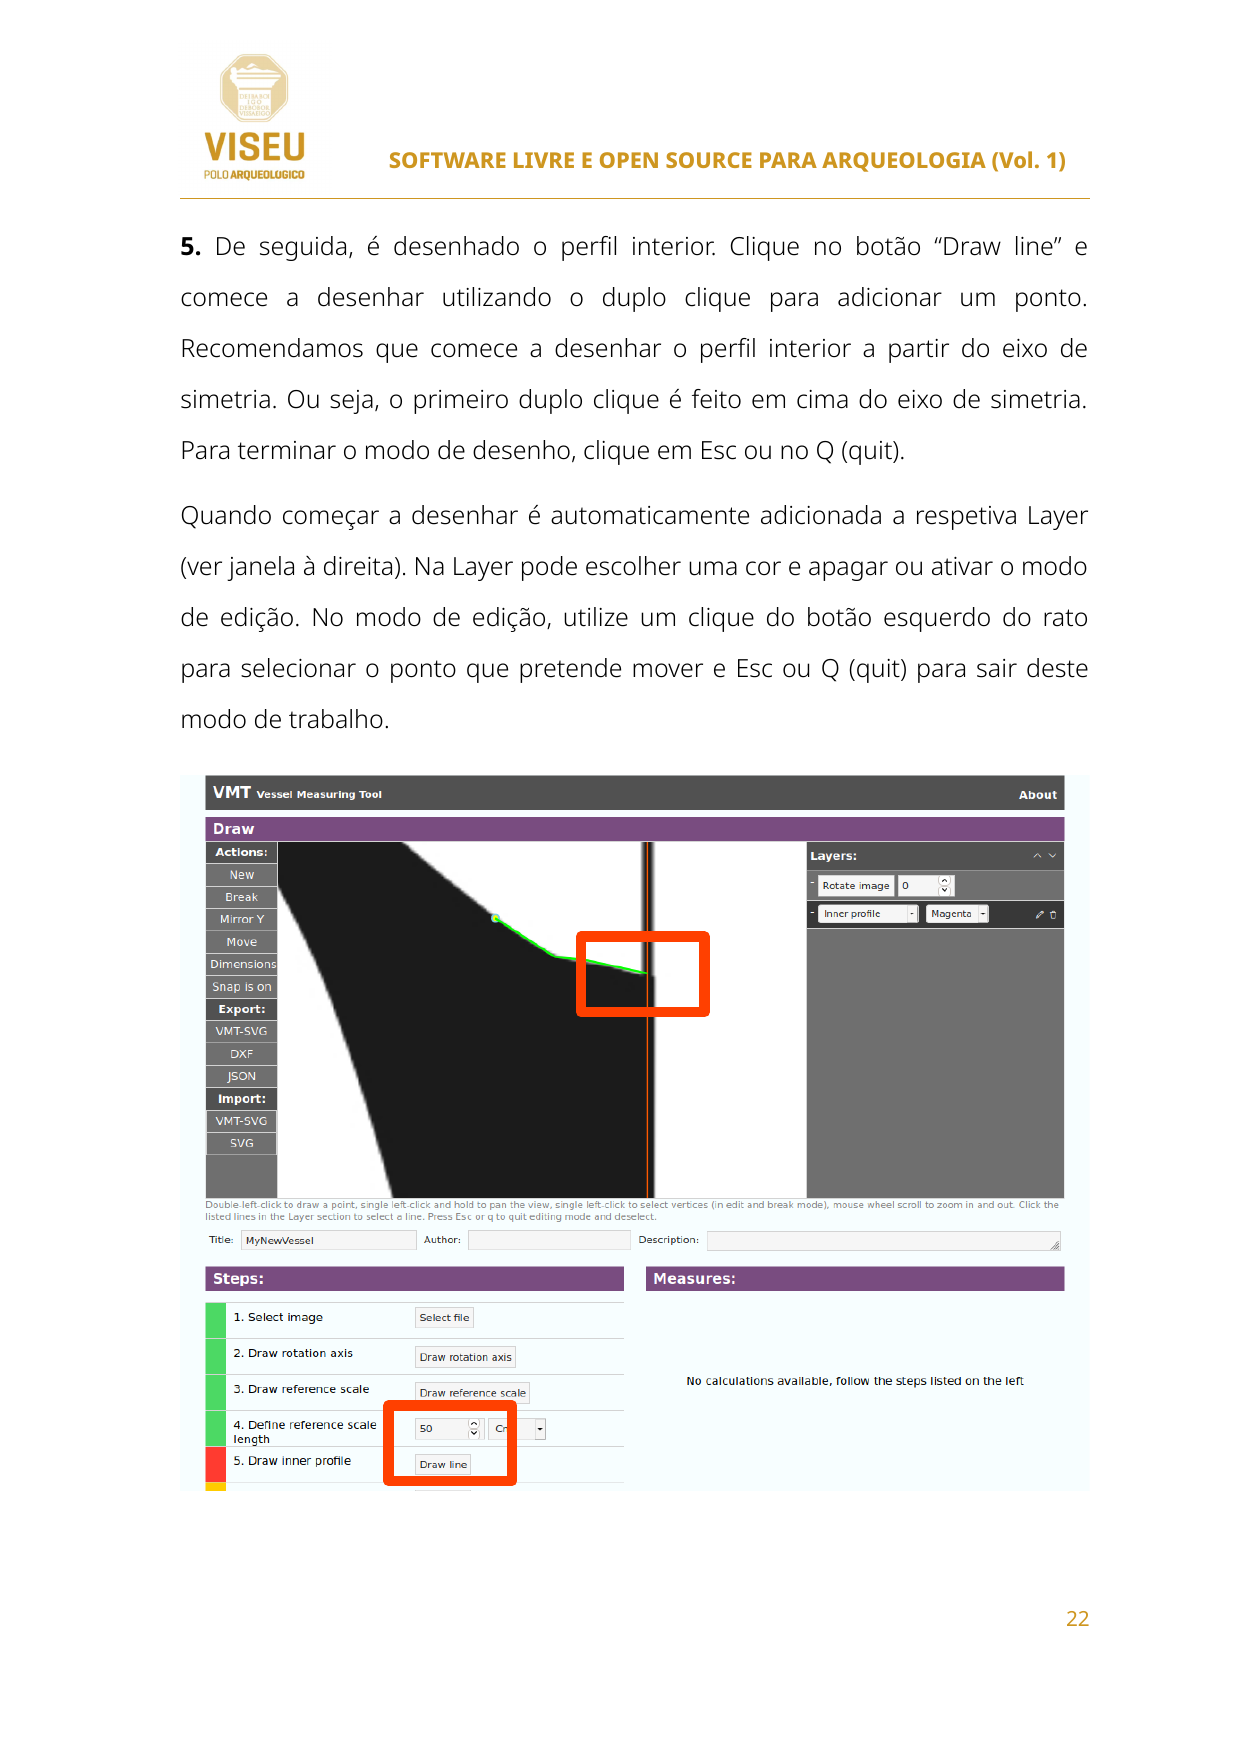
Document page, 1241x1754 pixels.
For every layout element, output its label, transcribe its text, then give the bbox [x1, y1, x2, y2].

picture [180, 775, 1090, 1491]
text 5. De seguida, é desenhado o perfil interior. Clique no botão “Draw line” e comece a desenhar utilizando o duplo clique para adicionar um ponto. Recomendamos que comece a desenhar o perfil interior a partir do eixo de simetria. Ou seja, o primeiro duplo clique é feito em cima do eixo de simetria. Para terminar o modo de desenho, clique em Esc ou no Q (quit). [180, 228, 1090, 466]
text Quando começar a desenhar é automaticamente adicionada a respetiva Layer (ver janela à direita). Na Layer pode escolher uma cor e apagar ou ativar o modo de edição. No modo de edição, utilize um clique do botão esquerdo do rato para selecionar o ponto que pretende mover e Esc ou Q (quit) para sair deste modo de trabalho. [180, 498, 1090, 736]
